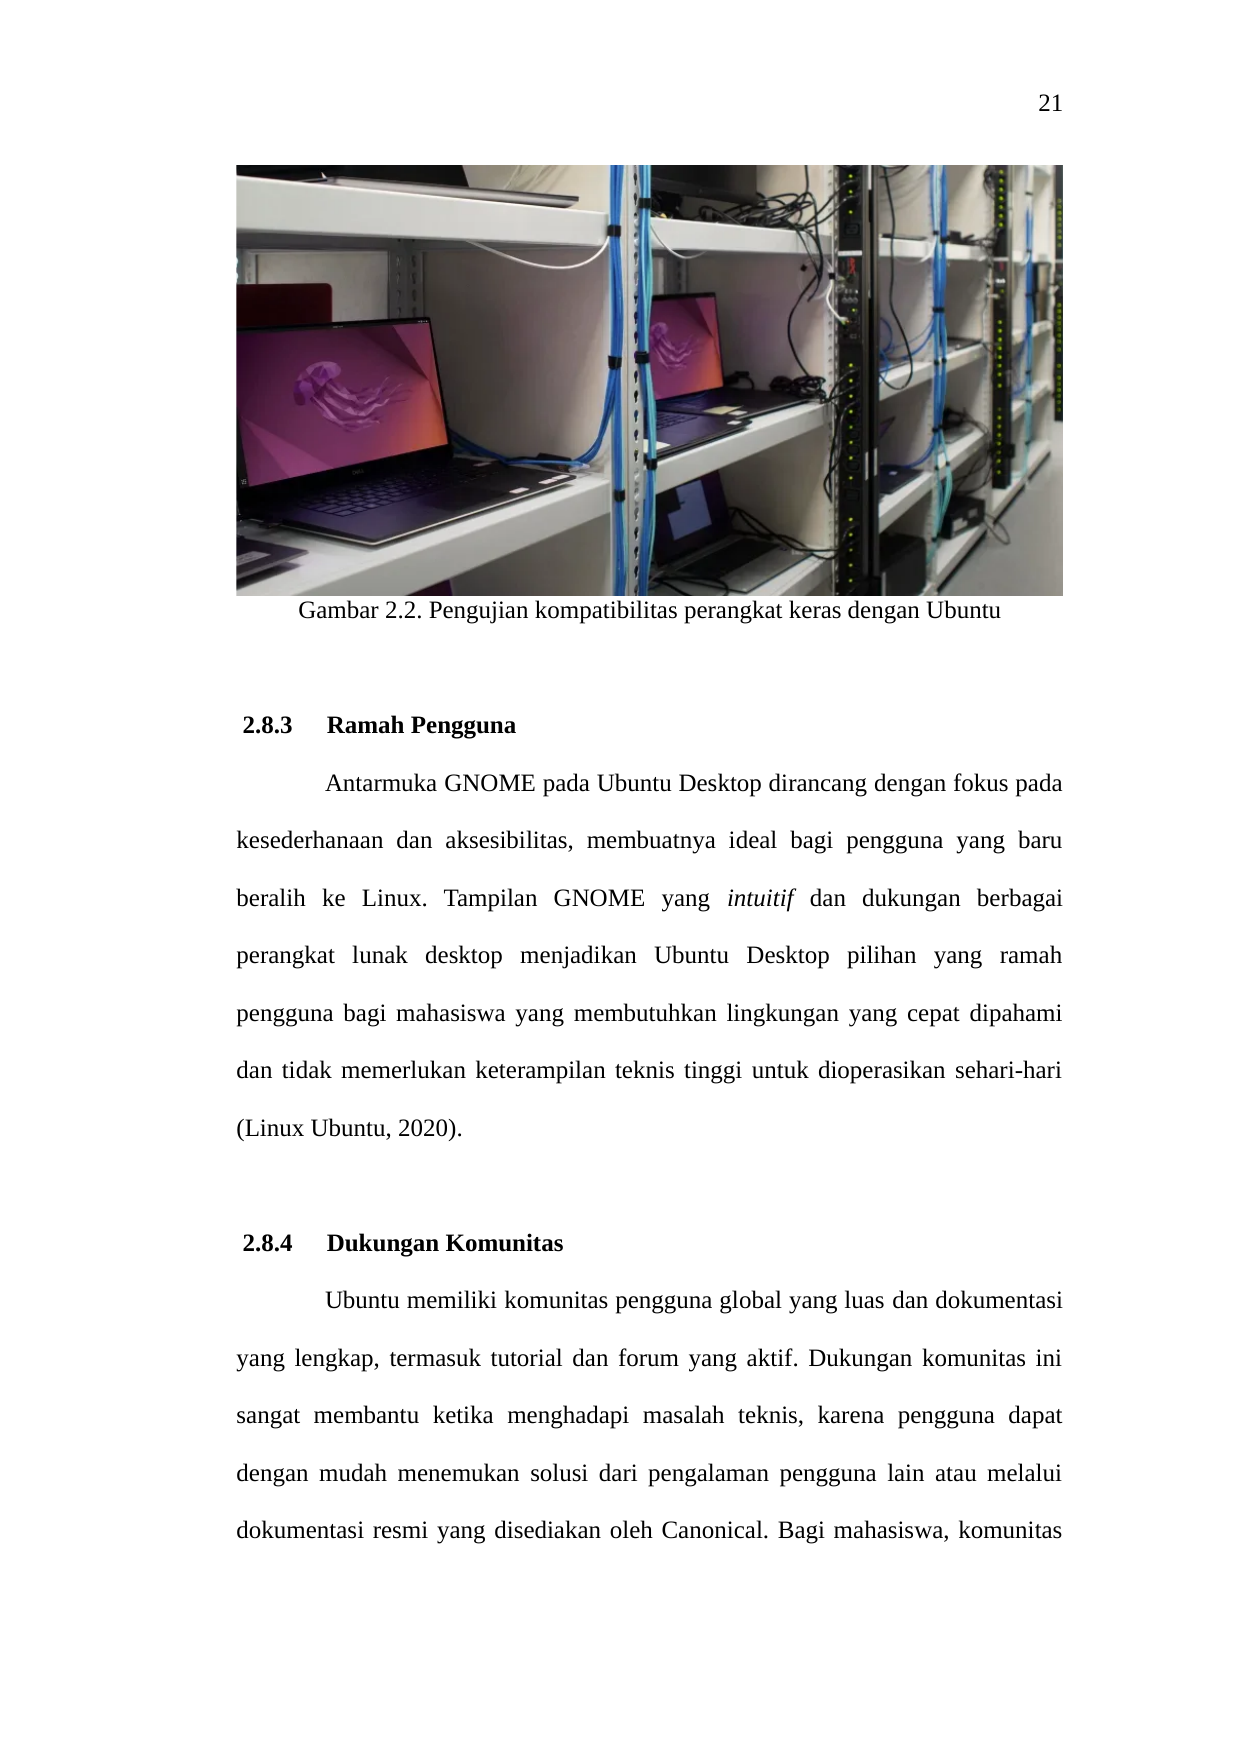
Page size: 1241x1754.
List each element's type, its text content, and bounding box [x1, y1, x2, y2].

text Antarmuka GNOME pada Ubuntu Desktop dirancang dengan fokus pada kesederhanaan dan aksesibilitas, membuatnya ideal bagi pengguna yang baru beralih ke Linux. Tampilan GNOME yang intuitif dan dukungan berbagai perangkat lunak desktop menjadikan Ubuntu Desktop pilihan yang ramah pengguna bagi mahasiswa yang membutuhkan lingkungan yang cepat dipahami dan tidak memerlukan keterampilan teknis tinggi untuk dioperasikan sehari-hari (Linux Ubuntu, 2020)⁠. [236, 768, 1063, 1142]
text Ubuntu memiliki komunitas pengguna global yang luas dan dokumentasi yang lengkap, termasuk tutorial dan forum yang aktif. Dukungan komunitas ini sangat membantu ketika menghadapi masalah teknis, karena pengguna dapat dengan mudah menemukan solusi dari pengalaman pengguna lain atau melalui dokumentasi resmi yang disediakan oleh Canonical. Bagi mahasiswa, komunitas [236, 1286, 1063, 1544]
picture [236, 165, 1063, 596]
text Gambar 2.2. Pengujian kompatibilitas perangkat keras dengan Ubuntu [236, 596, 1063, 624]
subtitle Ramah Pengguna [236, 711, 1063, 739]
subtitle Dukungan Komunitas [236, 1228, 1063, 1257]
